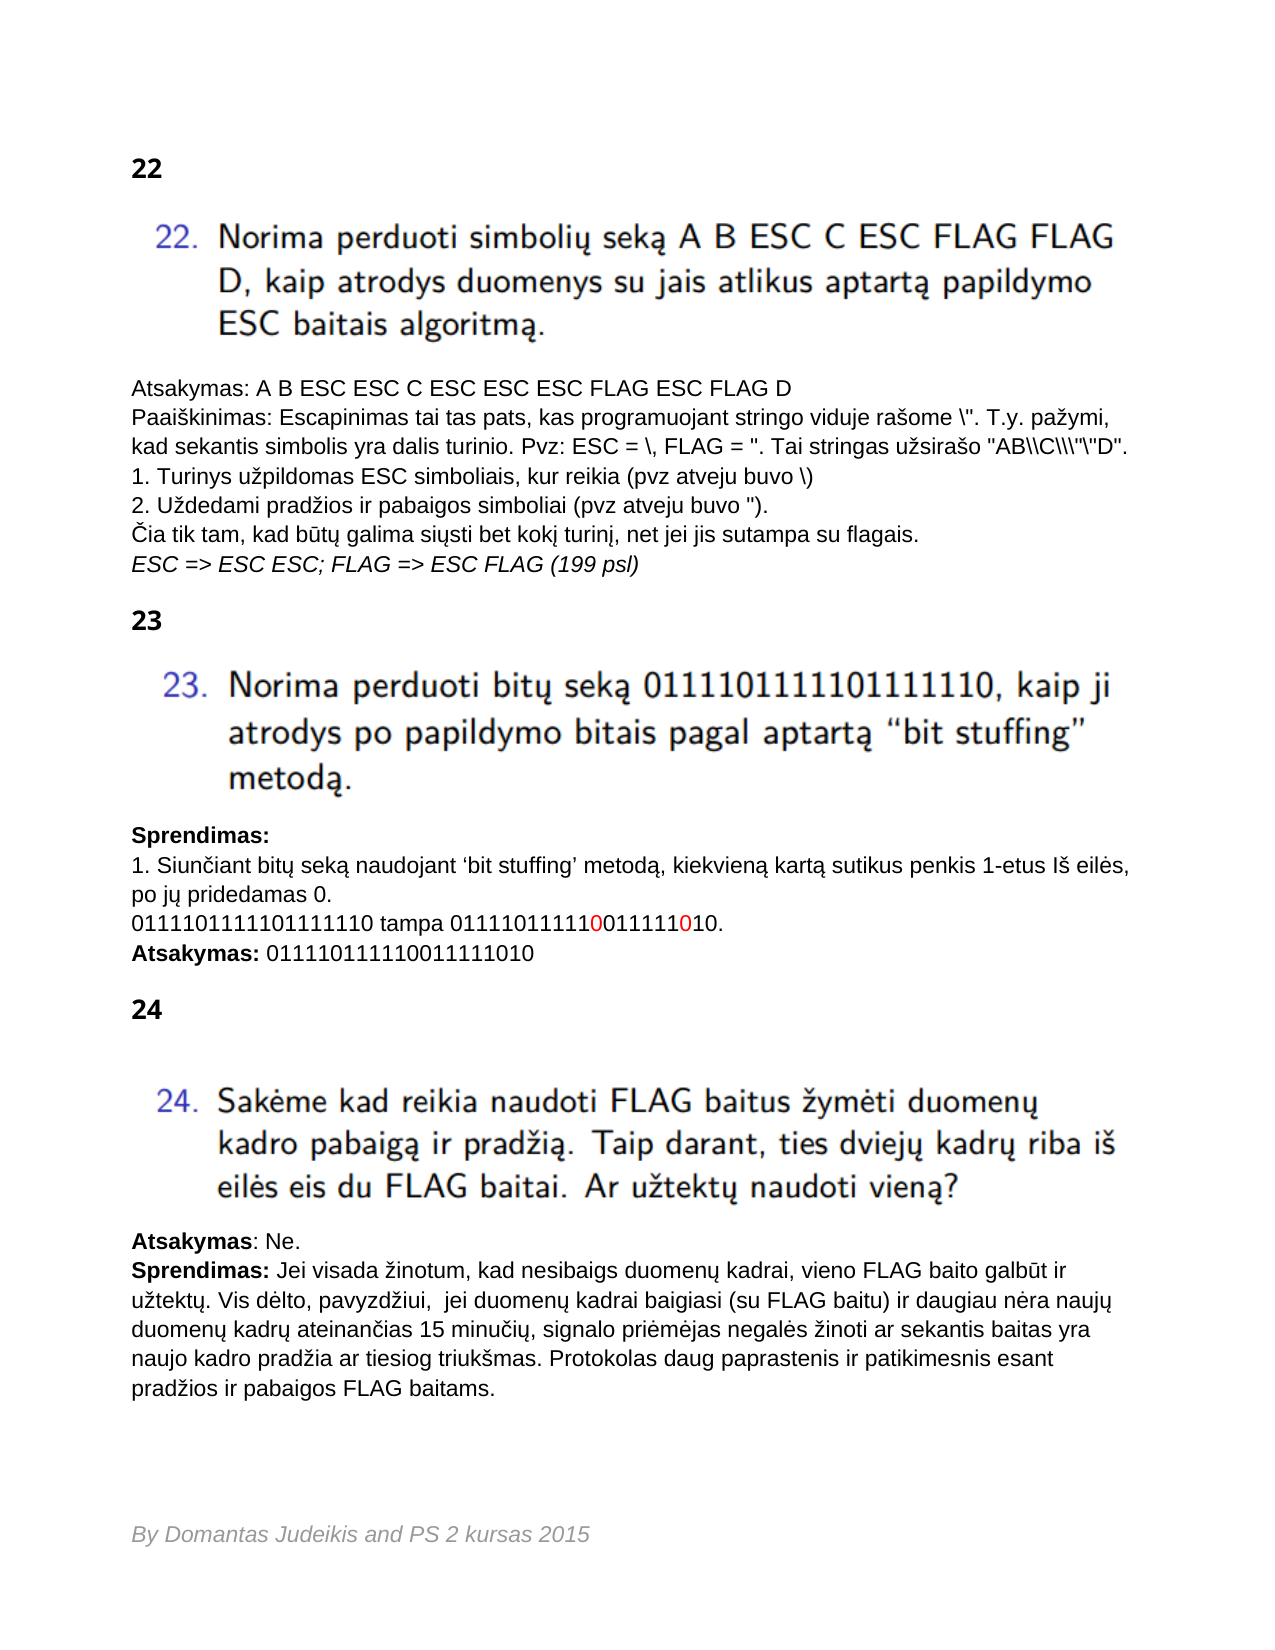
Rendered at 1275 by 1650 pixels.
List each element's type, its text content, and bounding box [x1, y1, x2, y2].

text 0111101111101111110 tampa 011110111110011111010. [131, 911, 1144, 937]
text Paaiškinimas: Escapinimas tai tas pats, kas programuojant stringo viduje rašome \". T.y. pažymi, kad sekantis simbolis yra dalis turinio. Pvz: ESC = \, FLAG = ". Tai stringas užsirašo "AB\\C\\\"\"D". [131, 405, 1144, 460]
text Atsakymas: Ne. [131, 1229, 1144, 1254]
text Atsakymas: 011110111110011111010 [131, 940, 1144, 966]
subtitle 22 [131, 150, 1144, 187]
text Čia tik tam, kad būtų galima siųsti bet kokį turinį, net jei jis sutampa su flagais. [131, 522, 1144, 548]
text Atsakymas: A B ESC ESC C ESC ESC ESC FLAG ESC FLAG D [131, 375, 1144, 401]
text 2. Uždedami pradžios ir pabaigos simboliai (pvz atveju buvo "). [131, 493, 1144, 518]
picture [150, 211, 1125, 353]
subtitle 23 [131, 602, 1144, 639]
text 1. Turinys užpildomas ESC simboliais, kur reikia (pvz atveju buvo \) [131, 463, 1144, 489]
text ESC => ESC ESC; FLAG => ESC FLAG (199 psl) [131, 552, 1144, 577]
subtitle 24 [131, 991, 1144, 1027]
picture [150, 662, 1125, 801]
text Sprendimas: Jei visada žinotum, kad nesibaigs duomenų kadrai, vieno FLAG baito galbūt ir užtektų. Vis dėlto, pavyzdžiui, jei duomenų kadrai baigiasi (su FLAG baitu) ir daugiau nėra naujų duomenų kadrų ateinančias 15 minučių, signalo priėmėjas negalės žinoti ar sekantis baitas yra naujo kadro pradžia ar tiesiog triukšmas. Protokolas daug paprastenis ir patikimesnis esant pradžios ir pabaigos FLAG baitams. [131, 1258, 1144, 1401]
text Sprendimas: [131, 823, 1144, 848]
picture [150, 1081, 1125, 1207]
text 1. Siunčiant bitų seką naudojant ‘bit stuffing’ metodą, kiekvieną kartą sutikus penkis 1-etus Iš eilės, po jų pridedamas 0. [131, 852, 1144, 907]
